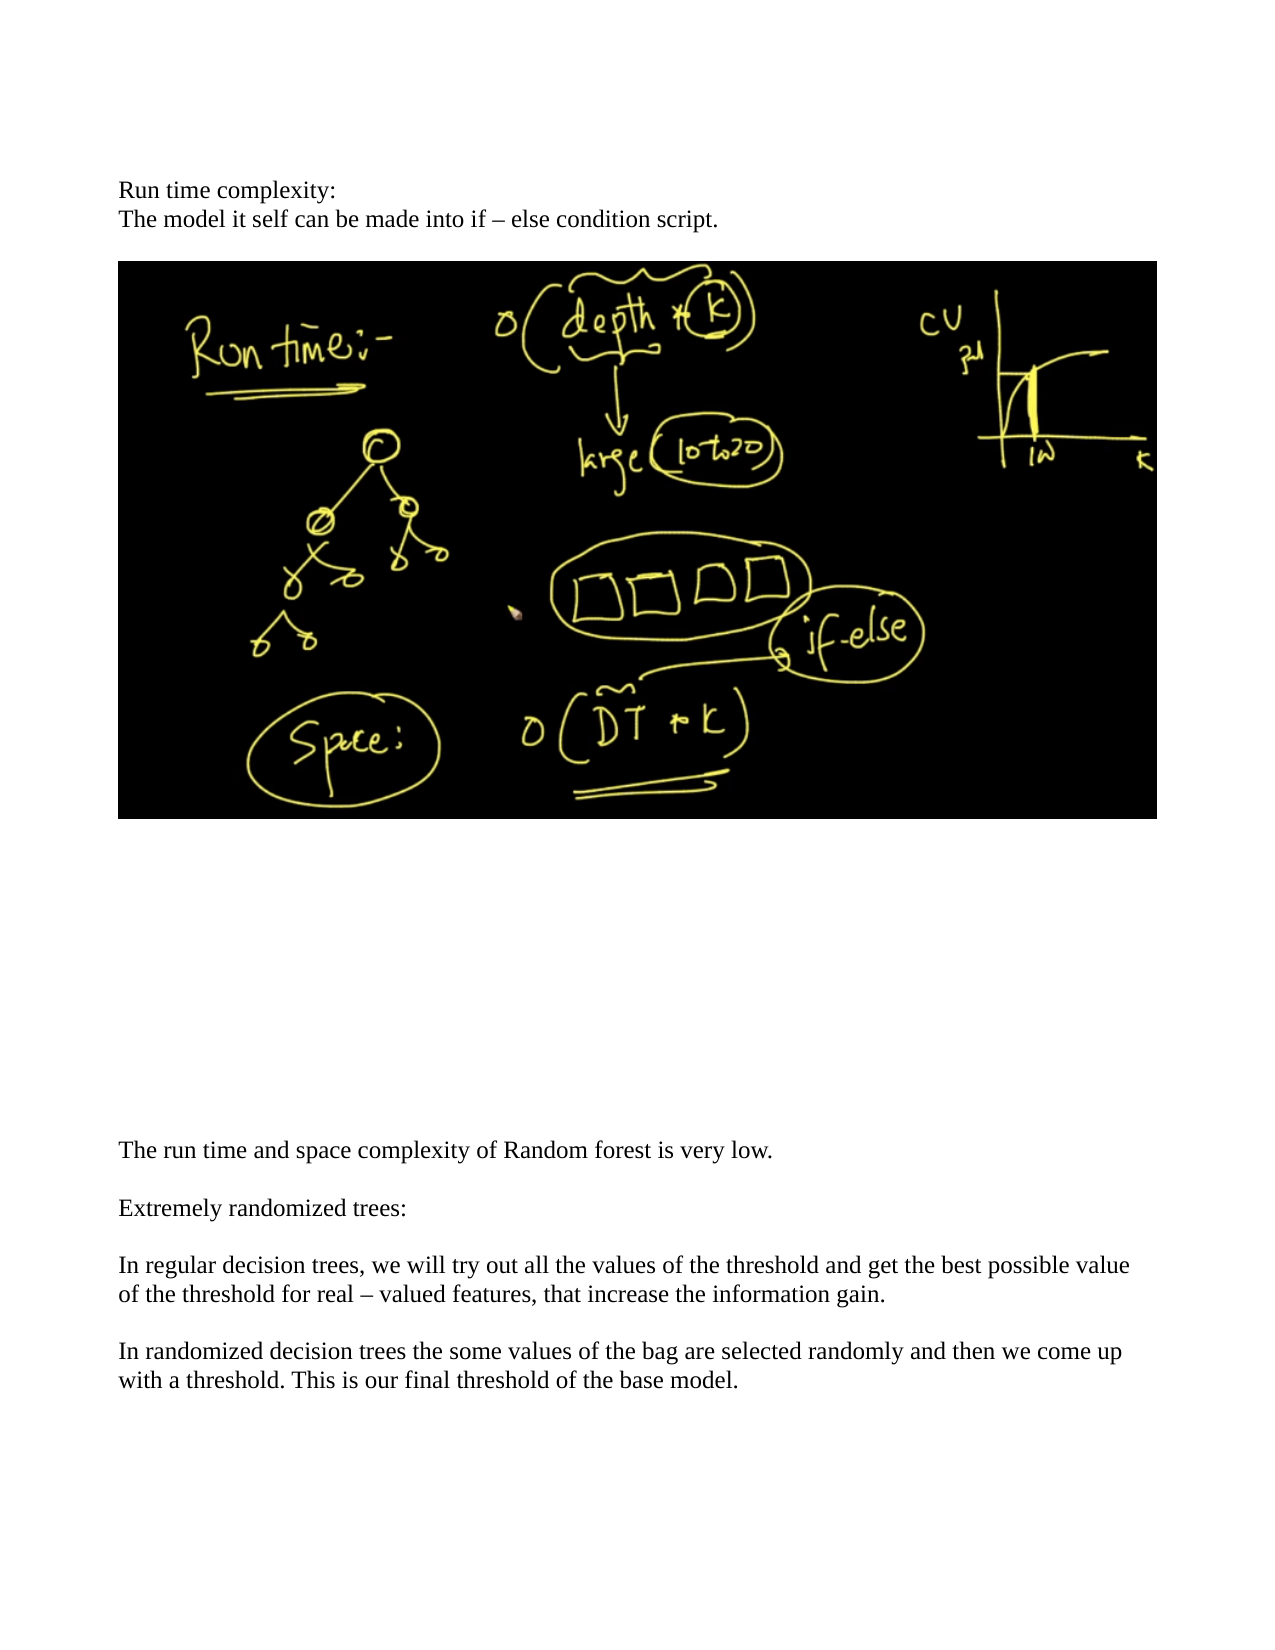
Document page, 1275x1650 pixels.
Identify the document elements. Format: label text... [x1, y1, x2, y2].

text Run time complexity: [118, 176, 1157, 204]
text The model it self can be made into if – else condition script. [118, 204, 1157, 233]
text In randomized decision trees the some values of the bag are selected randomly and then we come up with a threshold. This is our final threshold of the base model. [118, 1336, 1157, 1394]
text In regular decision trees, we will try out all the values of the threshold and get the best possible value of the threshold for real – valued features, that increase the information gain. [118, 1250, 1157, 1308]
text The run time and space complexity of Random forest is very low. [118, 1135, 1157, 1164]
picture [118, 261, 1157, 819]
text Extremely randomized trees: [118, 1193, 1157, 1221]
